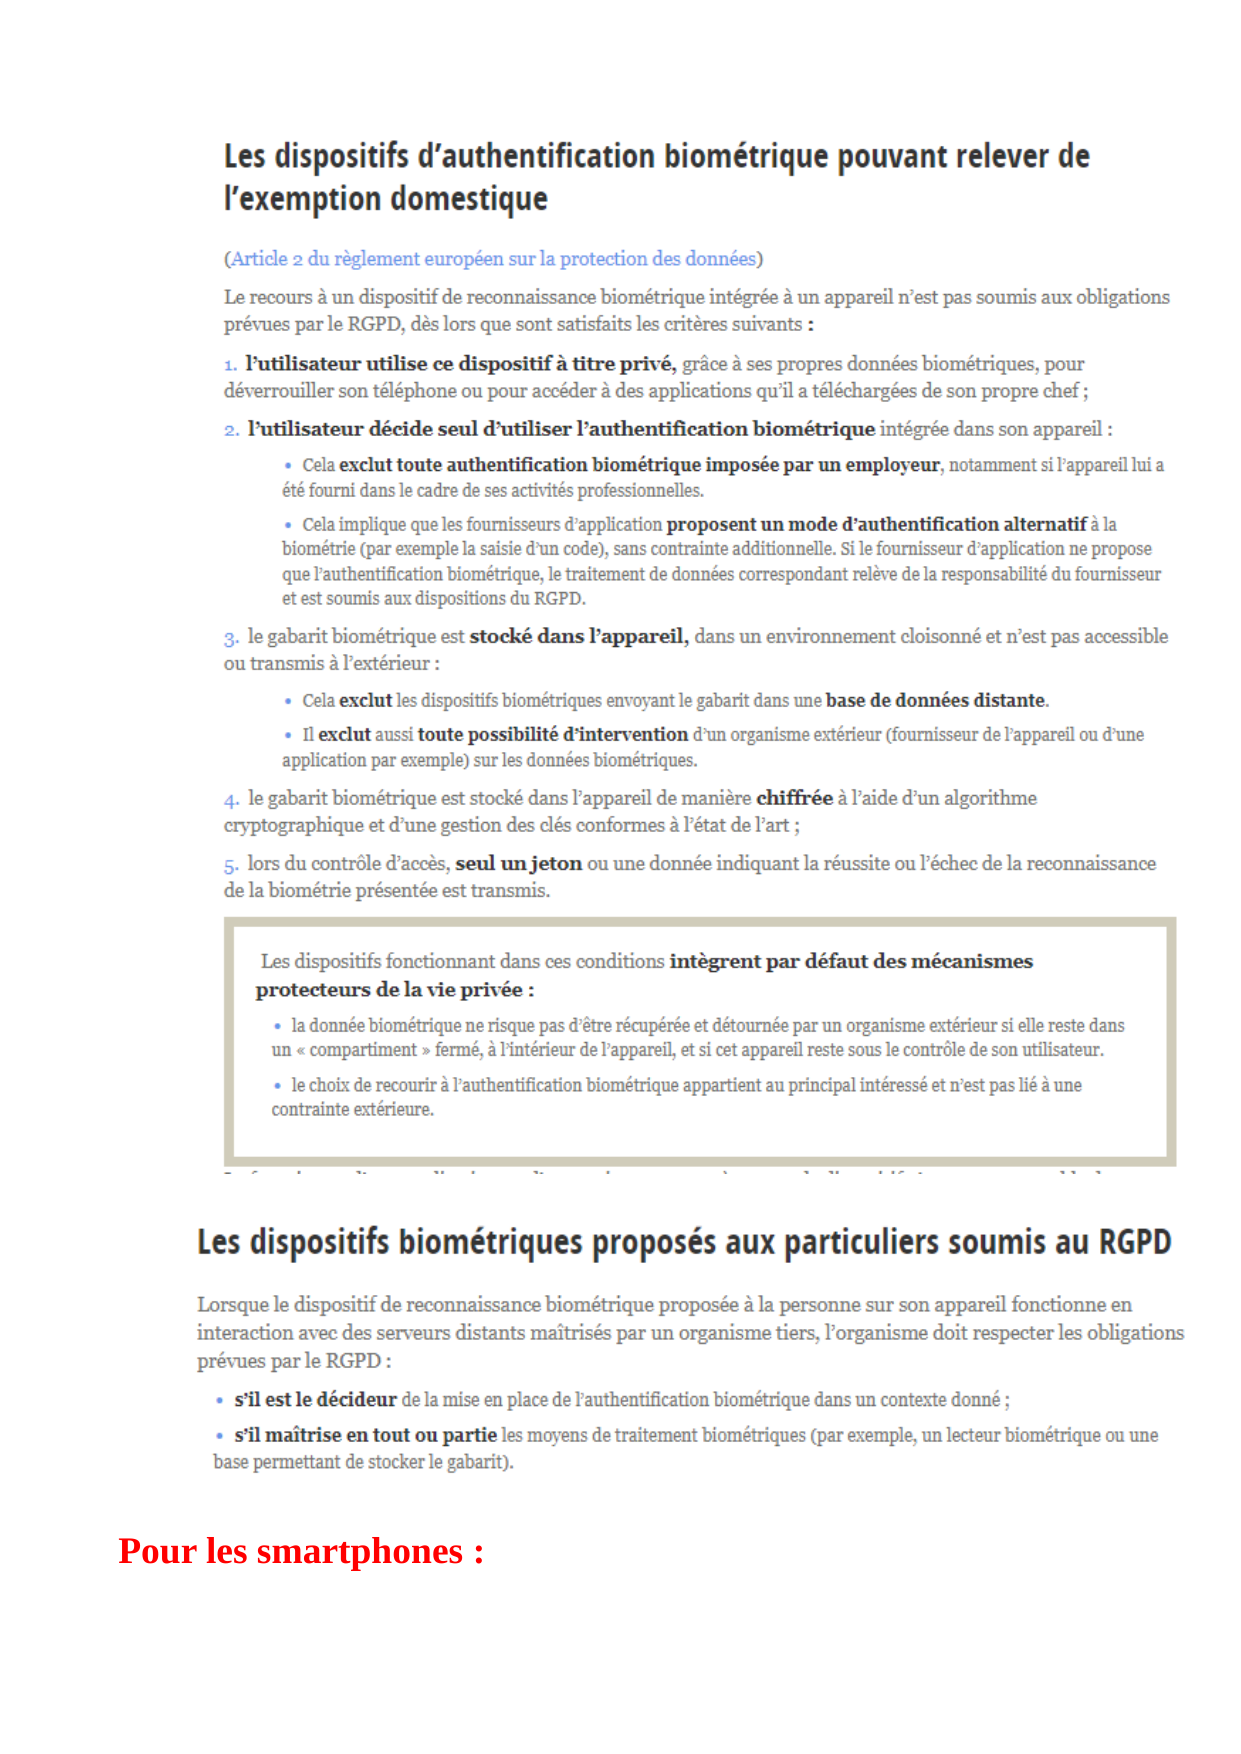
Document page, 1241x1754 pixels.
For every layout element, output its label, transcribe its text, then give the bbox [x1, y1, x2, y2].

text Pour les smartphones : [118, 1528, 1122, 1571]
